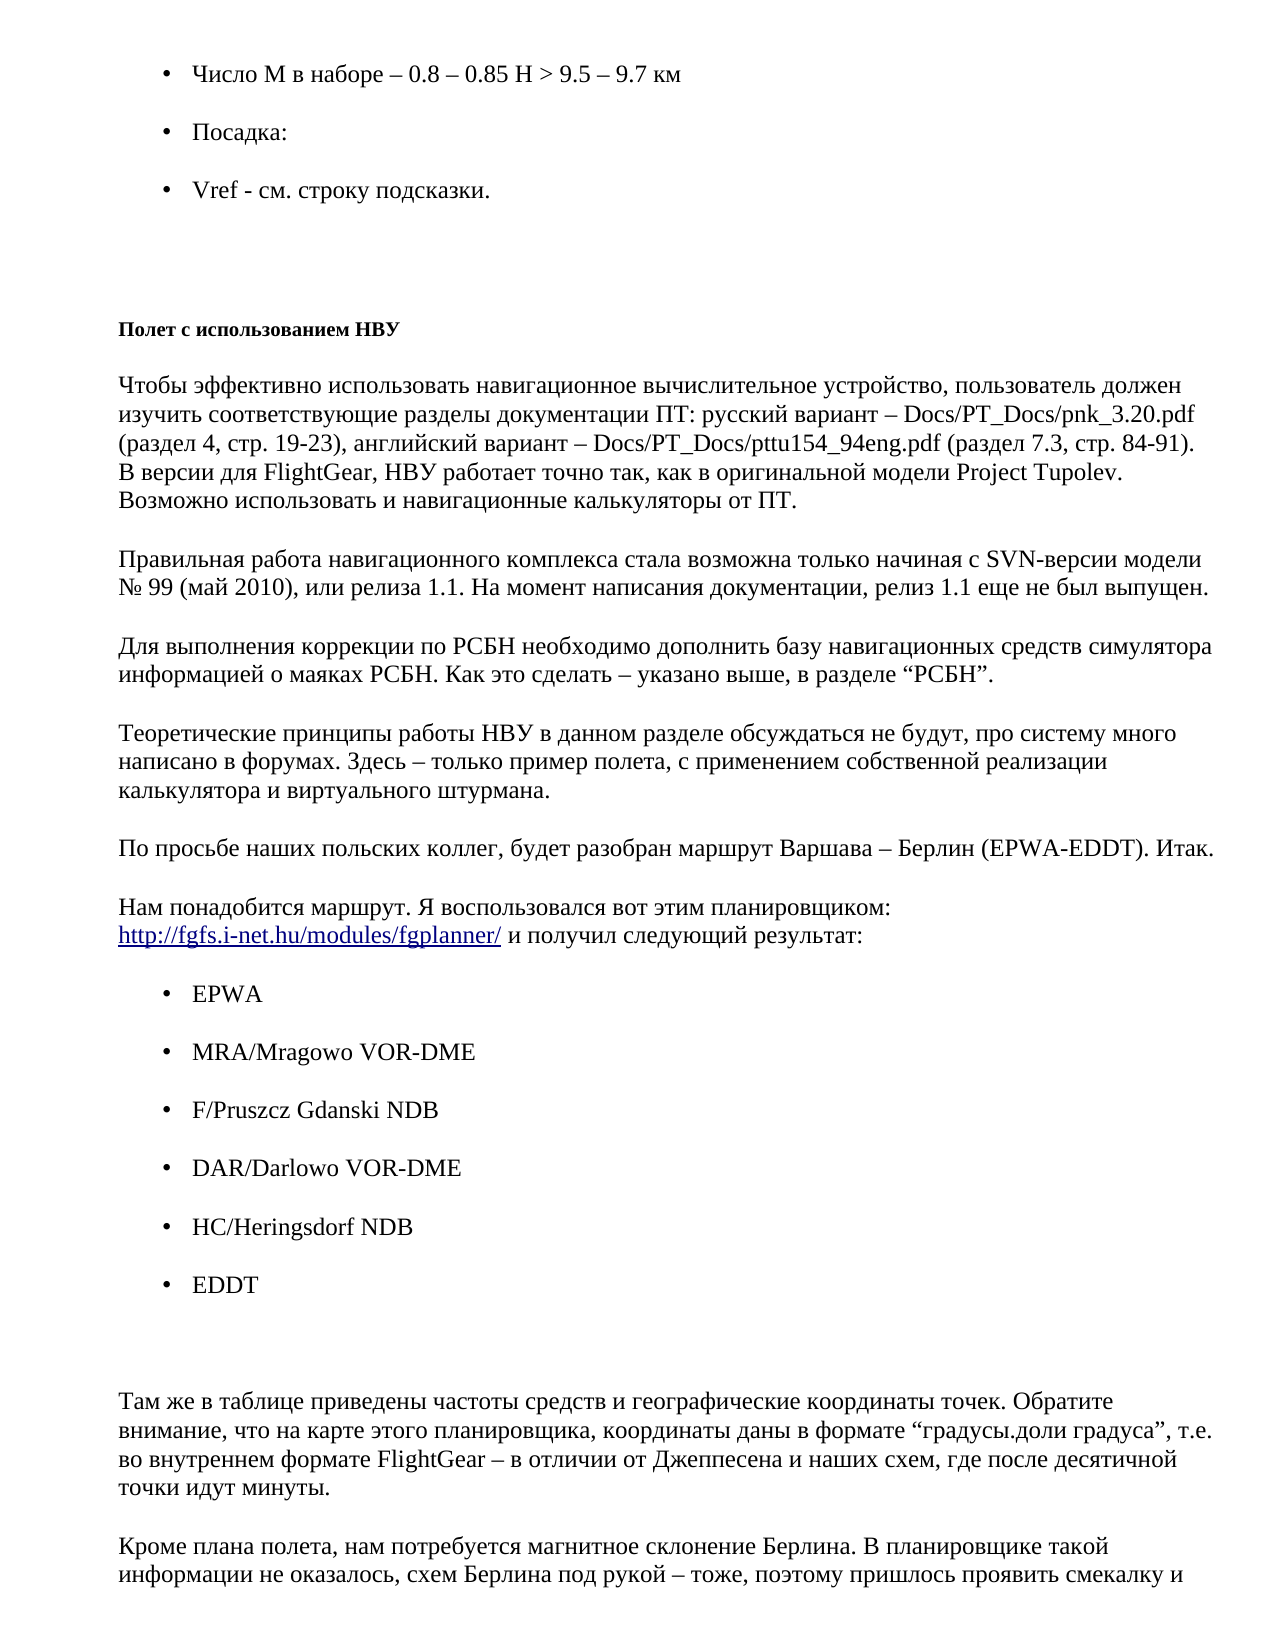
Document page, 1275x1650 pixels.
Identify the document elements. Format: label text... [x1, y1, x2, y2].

list DAR/Darlowo VOR-DME [162, 1153, 1216, 1182]
text Правильная работа навигационного комплекса стала возможна только начиная с SVN-версии модели № 99 (май 2010), или релиза 1.1. На момент написания документации, релиз 1.1 еще не был выпущен. [118, 544, 1216, 601]
text Нам понадобится маршрут. Я воспользовался вот этим планировщиком: http://fgfs.i-net.hu/modules/fgplanner/ и получил следующий результат: [118, 892, 1216, 949]
list EPWA [162, 979, 1216, 1007]
text Чтобы эффективно использовать навигационное вычислительное устройство, пользователь должен изучить соответствующие разделы документации ПТ: русский вариант – Docs/PT_Docs/pnk_3.20.pdf (раздел 4, стр. 19-23), английский вариант – Docs/PT_Docs/pttu154_94eng.pdf (раздел 7.3, стр. 84-91). В версии для FlightGear, НВУ работает точно так, как в оригинальной модели Project Tupolev. Возможно использовать и навигационные калькуляторы от ПТ. [118, 371, 1216, 514]
text Там же в таблице приведены частоты средств и географические координаты точек. Обратите внимание, что на карте этого планировщика, координаты даны в формате “градусы.доли градуса”, т.е. во внутреннем формате FlightGear – в отличии от Джеппесена и наших схем, где после десятичной точки идут минуты. [118, 1386, 1216, 1501]
list HC/Heringsdorf NDB [162, 1212, 1216, 1240]
text По просьбе наших польских коллег, будет разобран маршрут Варшава – Берлин (EPWA-EDDT). Итак. [118, 833, 1216, 862]
list F/Pruszcz Gdanski NDB [162, 1095, 1216, 1124]
list Посадка: [162, 117, 1216, 146]
text Для выполнения коррекции по РСБН необходимо дополнить базу навигационных средств симулятора информацией о маяках РСБН. Как это сделать – указано выше, в разделе “РСБН”. [118, 631, 1216, 688]
list Vref - см. строку подсказки. [162, 176, 1216, 204]
list Число М в наборе – 0.8 – 0.85 H > 9.5 – 9.7 км [162, 59, 1216, 88]
text Теоретические принципы работы НВУ в данном разделе обсуждаться не будут, про систему много написано в форумах. Здесь – только пример полета, с применением собственной реализации калькулятора и виртуального штурмана. [118, 718, 1216, 804]
subtitle Полет с использованием НВУ [118, 317, 1216, 341]
list EDDT [162, 1270, 1216, 1298]
text Кроме плана полета, нам потребуется магнитное склонение Берлина. В планировщике такой информации не оказалось, схем Берлина под рукой – тоже, поэтому пришлось проявить смекалку и [118, 1531, 1216, 1588]
list MRA/Mragowo VOR-DME [162, 1037, 1216, 1066]
